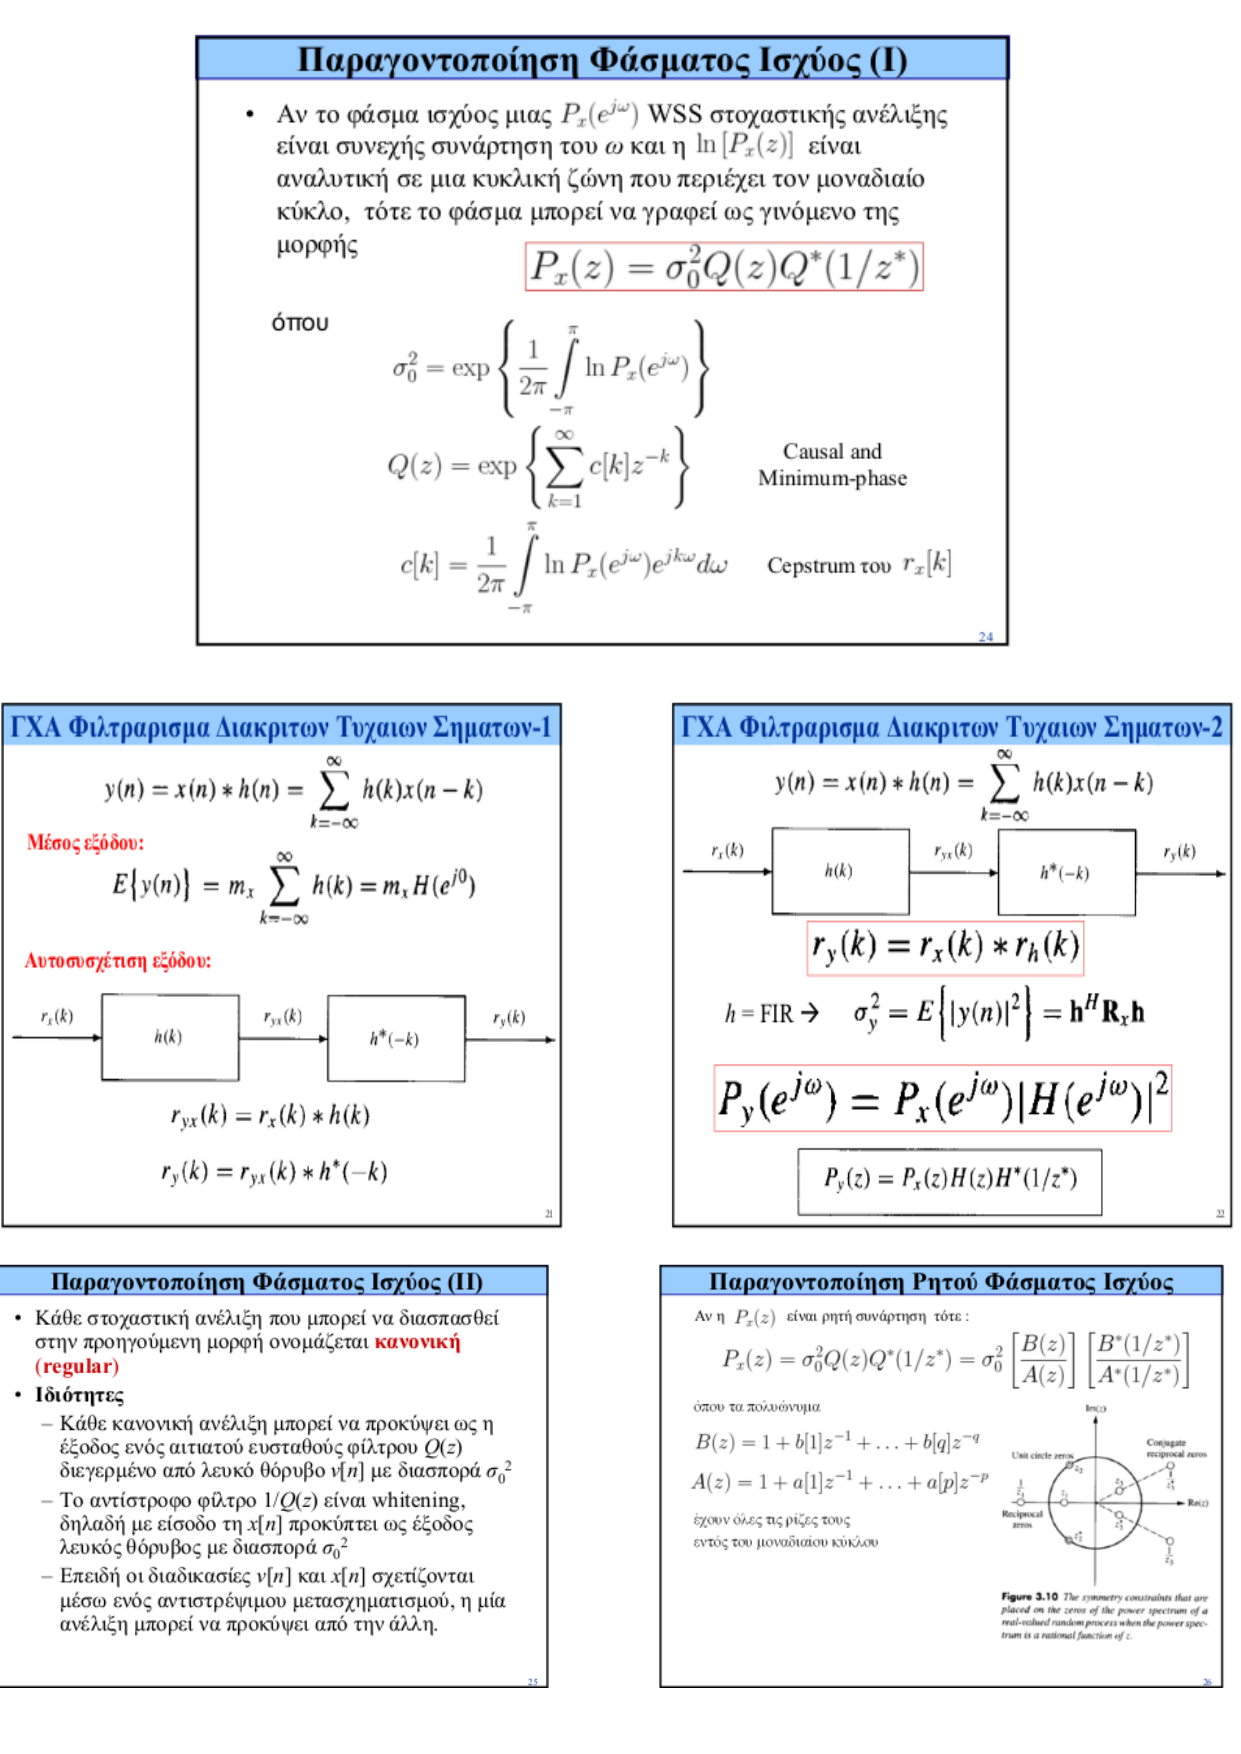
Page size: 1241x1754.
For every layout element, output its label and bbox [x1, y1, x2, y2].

picture [186, 29, 1026, 659]
picture [0, 687, 1241, 1234]
picture [0, 1252, 1241, 1688]
